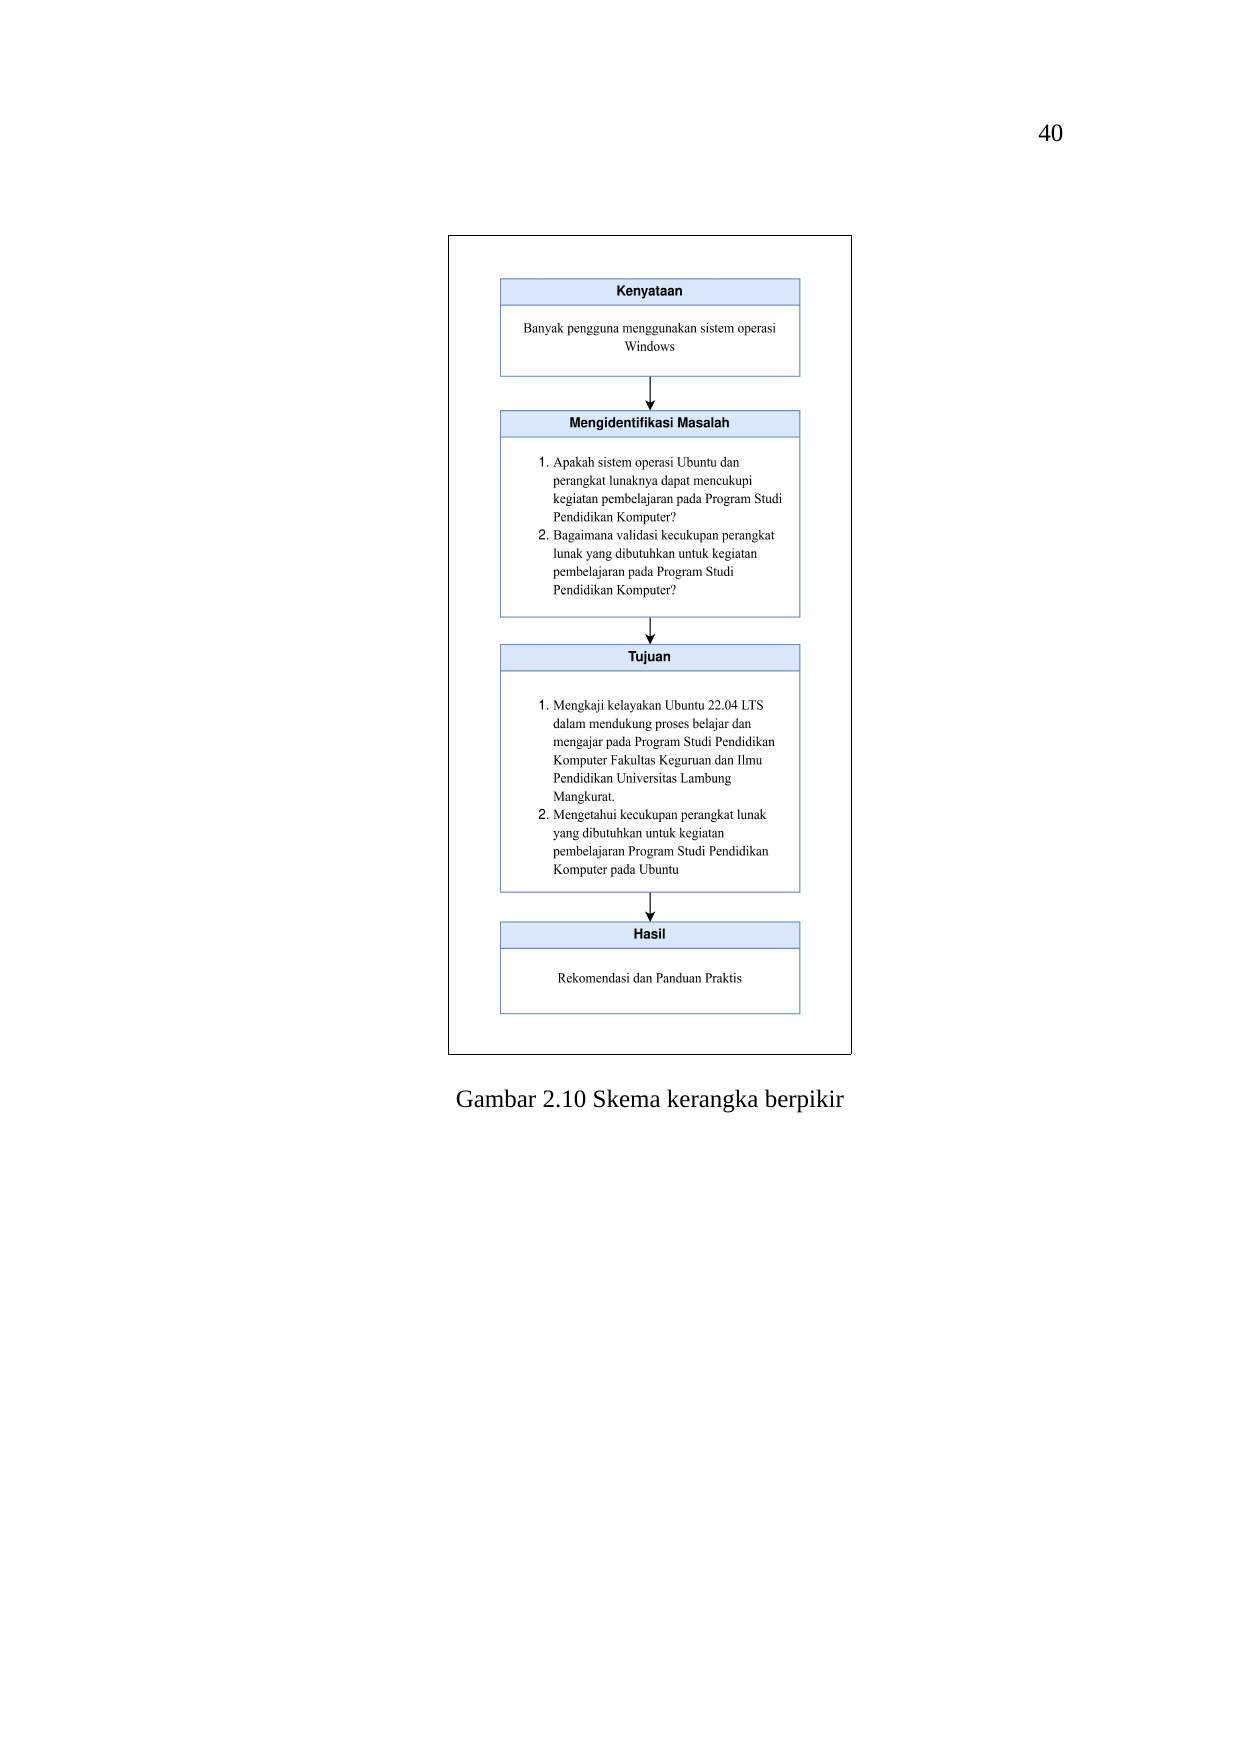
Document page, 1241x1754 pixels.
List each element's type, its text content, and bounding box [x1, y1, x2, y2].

text Gambar 2.10 Skema kerangka berpikir [437, 235, 862, 1112]
picture [451, 238, 849, 1052]
